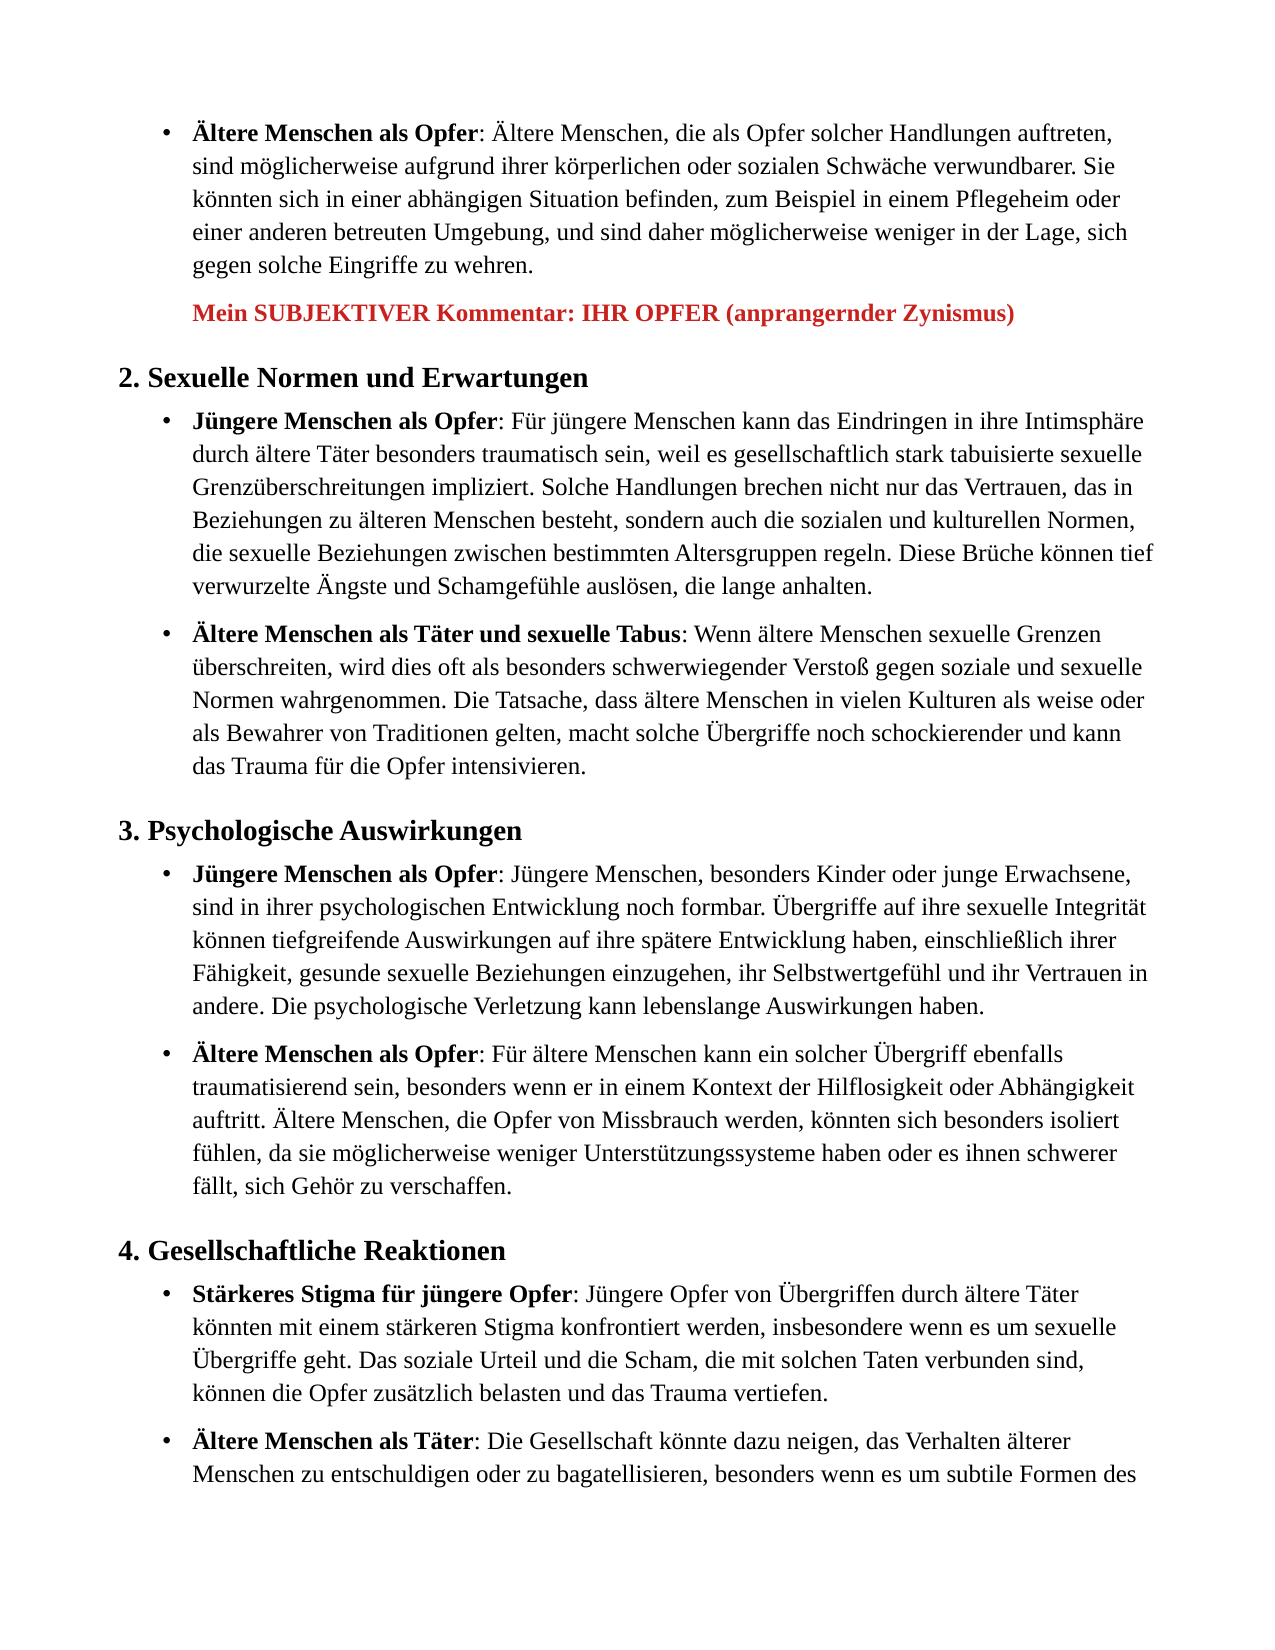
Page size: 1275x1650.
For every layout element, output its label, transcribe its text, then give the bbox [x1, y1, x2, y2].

subtitle 4. Gesellschaftliche Reaktionen [118, 1233, 1157, 1267]
list Mein SUBJEKTIVER Kommentar: IHR OPFER (anprangernder Zynismus) [162, 298, 1157, 327]
list Ältere Menschen als Opfer: Für ältere Menschen kann ein solcher Übergriff ebenfalls traumatisierend sein, besonders wenn er in einem Kontext der Hilflosigkeit oder Abhängigkeit auftritt. Ältere Menschen, die Opfer von Missbrauch werden, könnten sich besonders isoliert fühlen, da sie möglicherweise weniger Unterstützungssysteme haben oder es ihnen schwerer fällt, sich Gehör zu verschaffen. [162, 1039, 1157, 1199]
list Jüngere Menschen als Opfer: Für jüngere Menschen kann das Eindringen in ihre Intimsphäre durch ältere Täter besonders traumatisch sein, weil es gesellschaftlich stark tabuisierte sexuelle Grenzüberschreitungen impliziert. Solche Handlungen brechen nicht nur das Vertrauen, das in Beziehungen zu älteren Menschen besteht, sondern auch die sozialen und kulturellen Normen, die sexuelle Beziehungen zwischen bestimmten Altersgruppen regeln. Diese Brüche können tief verwurzelte Ängste und Schamgefühle auslösen, die lange anhalten. [162, 406, 1157, 600]
list Ältere Menschen als Täter und sexuelle Tabus: Wenn ältere Menschen sexuelle Grenzen überschreiten, wird dies oft als besonders schwerwiegender Verstoß gegen soziale und sexuelle Normen wahrgenommen. Die Tatsache, dass ältere Menschen in vielen Kulturen als weise oder als Bewahrer von Traditionen gelten, macht solche Übergriffe noch schockierender und kann das Trauma für die Opfer intensivieren. [162, 619, 1157, 779]
list Stärkeres Stigma für jüngere Opfer: Jüngere Opfer von Übergriffen durch ältere Täter könnten mit einem stärkeren Stigma konfrontiert werden, insbesondere wenn es um sexuelle Übergriffe geht. Das soziale Urteil und die Scham, die mit solchen Taten verbunden sind, können die Opfer zusätzlich belasten und das Trauma vertiefen. [162, 1279, 1157, 1407]
subtitle 3. Psychologische Auswirkungen [118, 813, 1157, 847]
list Ältere Menschen als Opfer: Ältere Menschen, die als Opfer solcher Handlungen auftreten, sind möglicherweise aufgrund ihrer körperlichen oder sozialen Schwäche verwundbarer. Sie könnten sich in einer abhängigen Situation befinden, zum Beispiel in einem Pflegeheim oder einer anderen betreuten Umgebung, und sind daher möglicherweise weniger in der Lage, sich gegen solche Eingriffe zu wehren. [162, 118, 1157, 279]
list Jüngere Menschen als Opfer: Jüngere Menschen, besonders Kinder oder junge Erwachsene, sind in ihrer psychologischen Entwicklung noch formbar. Übergriffe auf ihre sexuelle Integrität können tiefgreifende Auswirkungen auf ihre spätere Entwicklung haben, einschließlich ihrer Fähigkeit, gesunde sexuelle Beziehungen einzugehen, ihr Selbstwertgefühl und ihr Vertrauen in andere. Die psychologische Verletzung kann lebenslange Auswirkungen haben. [162, 859, 1157, 1020]
list Ältere Menschen als Täter: Die Gesellschaft könnte dazu neigen, das Verhalten älterer Menschen zu entschuldigen oder zu bagatellisieren, besonders wenn es um subtile Formen des [162, 1426, 1157, 1487]
subtitle 2. Sexuelle Normen und Erwartungen [118, 360, 1157, 393]
